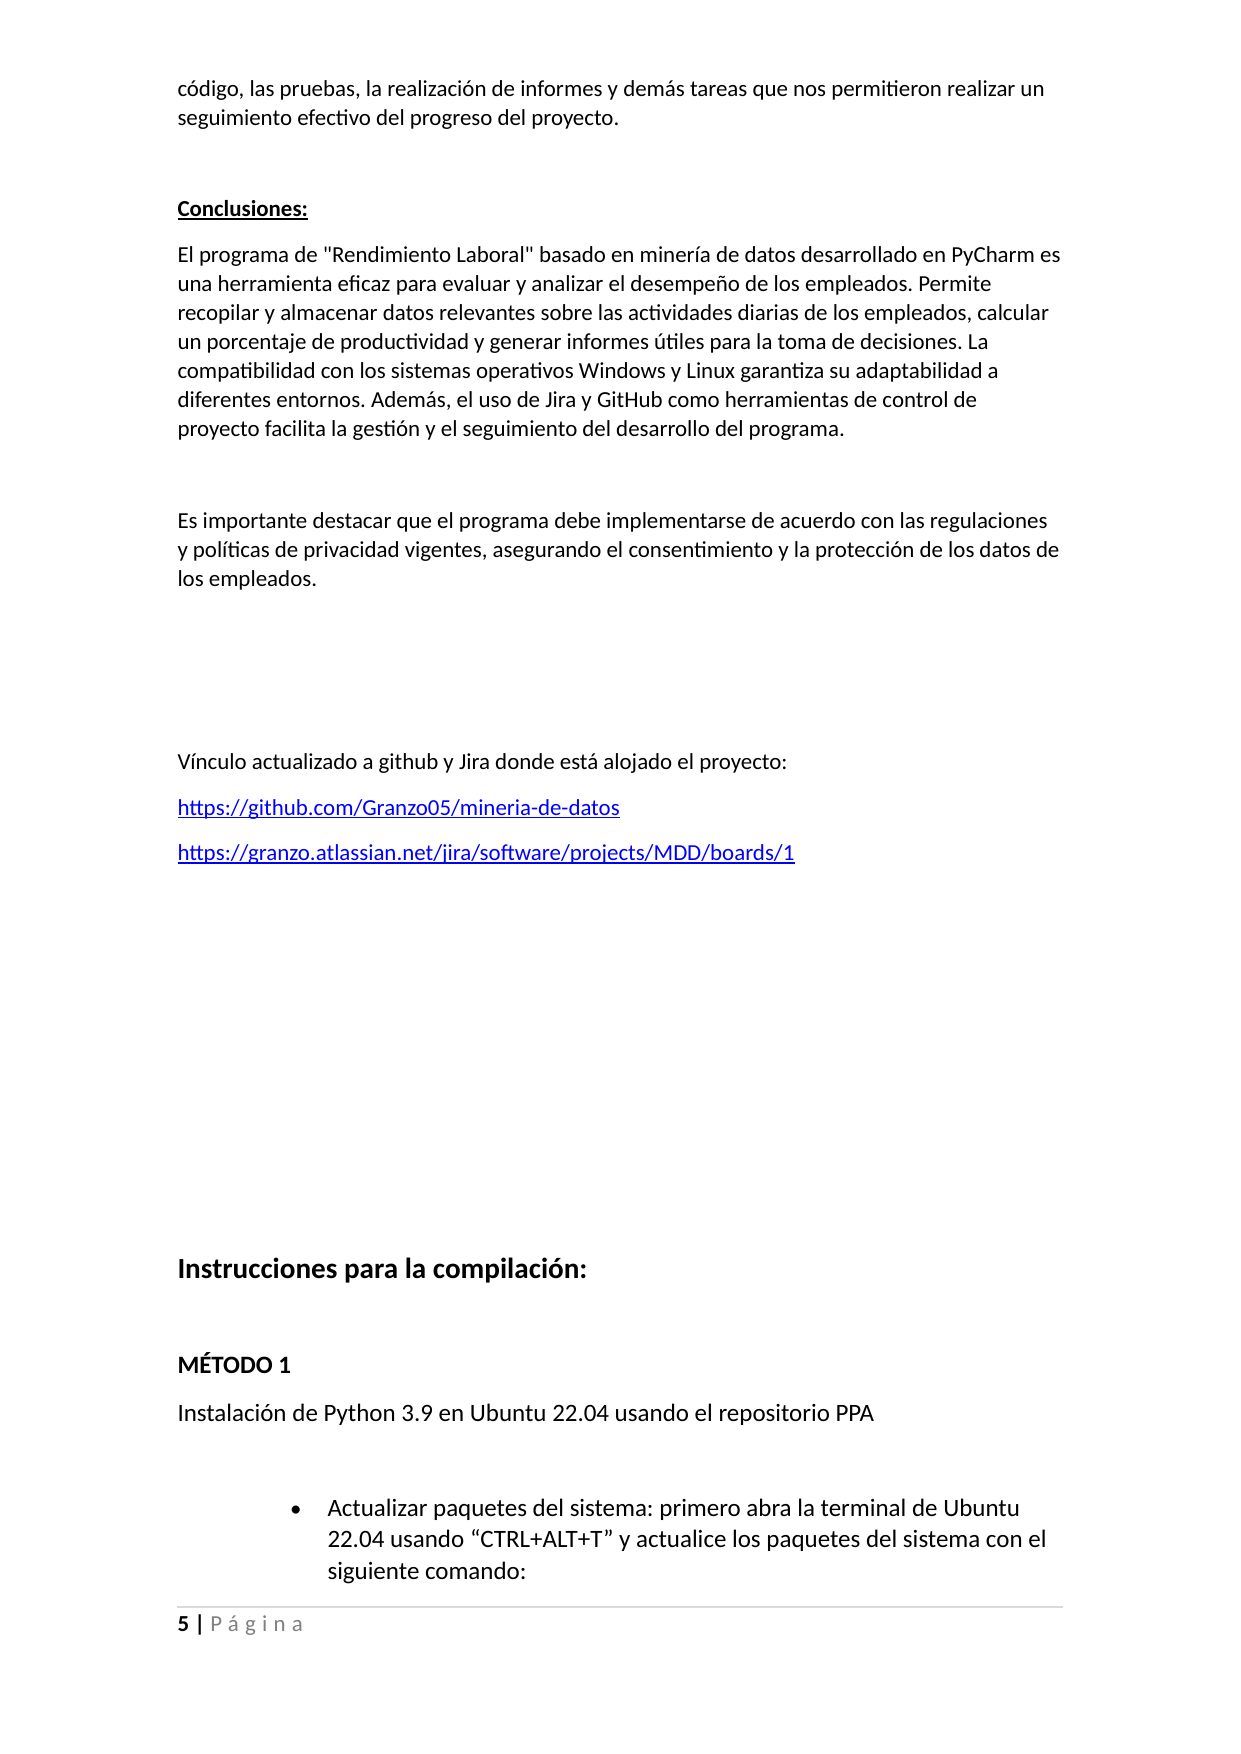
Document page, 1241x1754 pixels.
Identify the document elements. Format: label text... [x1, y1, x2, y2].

text MÉTODO 1 [177, 1349, 1063, 1380]
text Instrucciones para la compilación: [177, 1250, 1063, 1286]
text código, las pruebas, la realización de informes y demás tareas que nos permitieron realizar un seguimiento efectivo del progreso del proyecto. [177, 74, 1063, 131]
list Actualizar paquetes del sistema: primero abra la terminal de Ubuntu 22.04 usando “CTRL+ALT+T” y actualice los paquetes del sistema con el siguiente comando: [290, 1492, 1063, 1586]
text Instalación de Python 3.9 en Ubuntu 22.04 usando el repositorio PPA [177, 1398, 1063, 1428]
text El programa de "Rendimiento Laboral" basado en minería de datos desarrollado en PyCharm es una herramienta eficaz para evaluar y analizar el desempeño de los empleados. Permite recopilar y almacenar datos relevantes sobre las actividades diarias de los empleados, calcular un porcentaje de productividad y generar informes útiles para la toma de decisiones. La compatibilidad con los sistemas operativos Windows y Linux garantiza su adaptabilidad a diferentes entornos. Además, el uso de Jira y GitHub como herramientas de control de proyecto facilita la gestión y el seguimiento del desarrollo del programa. [177, 240, 1063, 442]
text Es importante destacar que el programa debe implementarse de acuerdo con las regulaciones y políticas de privacidad vigentes, asegurando el consentimiento y la protección de los datos de los empleados. [177, 506, 1063, 592]
text Conclusiones: [177, 194, 1063, 222]
text https://github.com/Granzo05/mineria-de-datos [177, 793, 1063, 821]
text https://granzo.atlassian.net/jira/software/projects/MDD/boards/1 [177, 838, 1063, 866]
text Vínculo actualizado a github y Jira donde está alojado el proyecto: [177, 747, 1063, 775]
